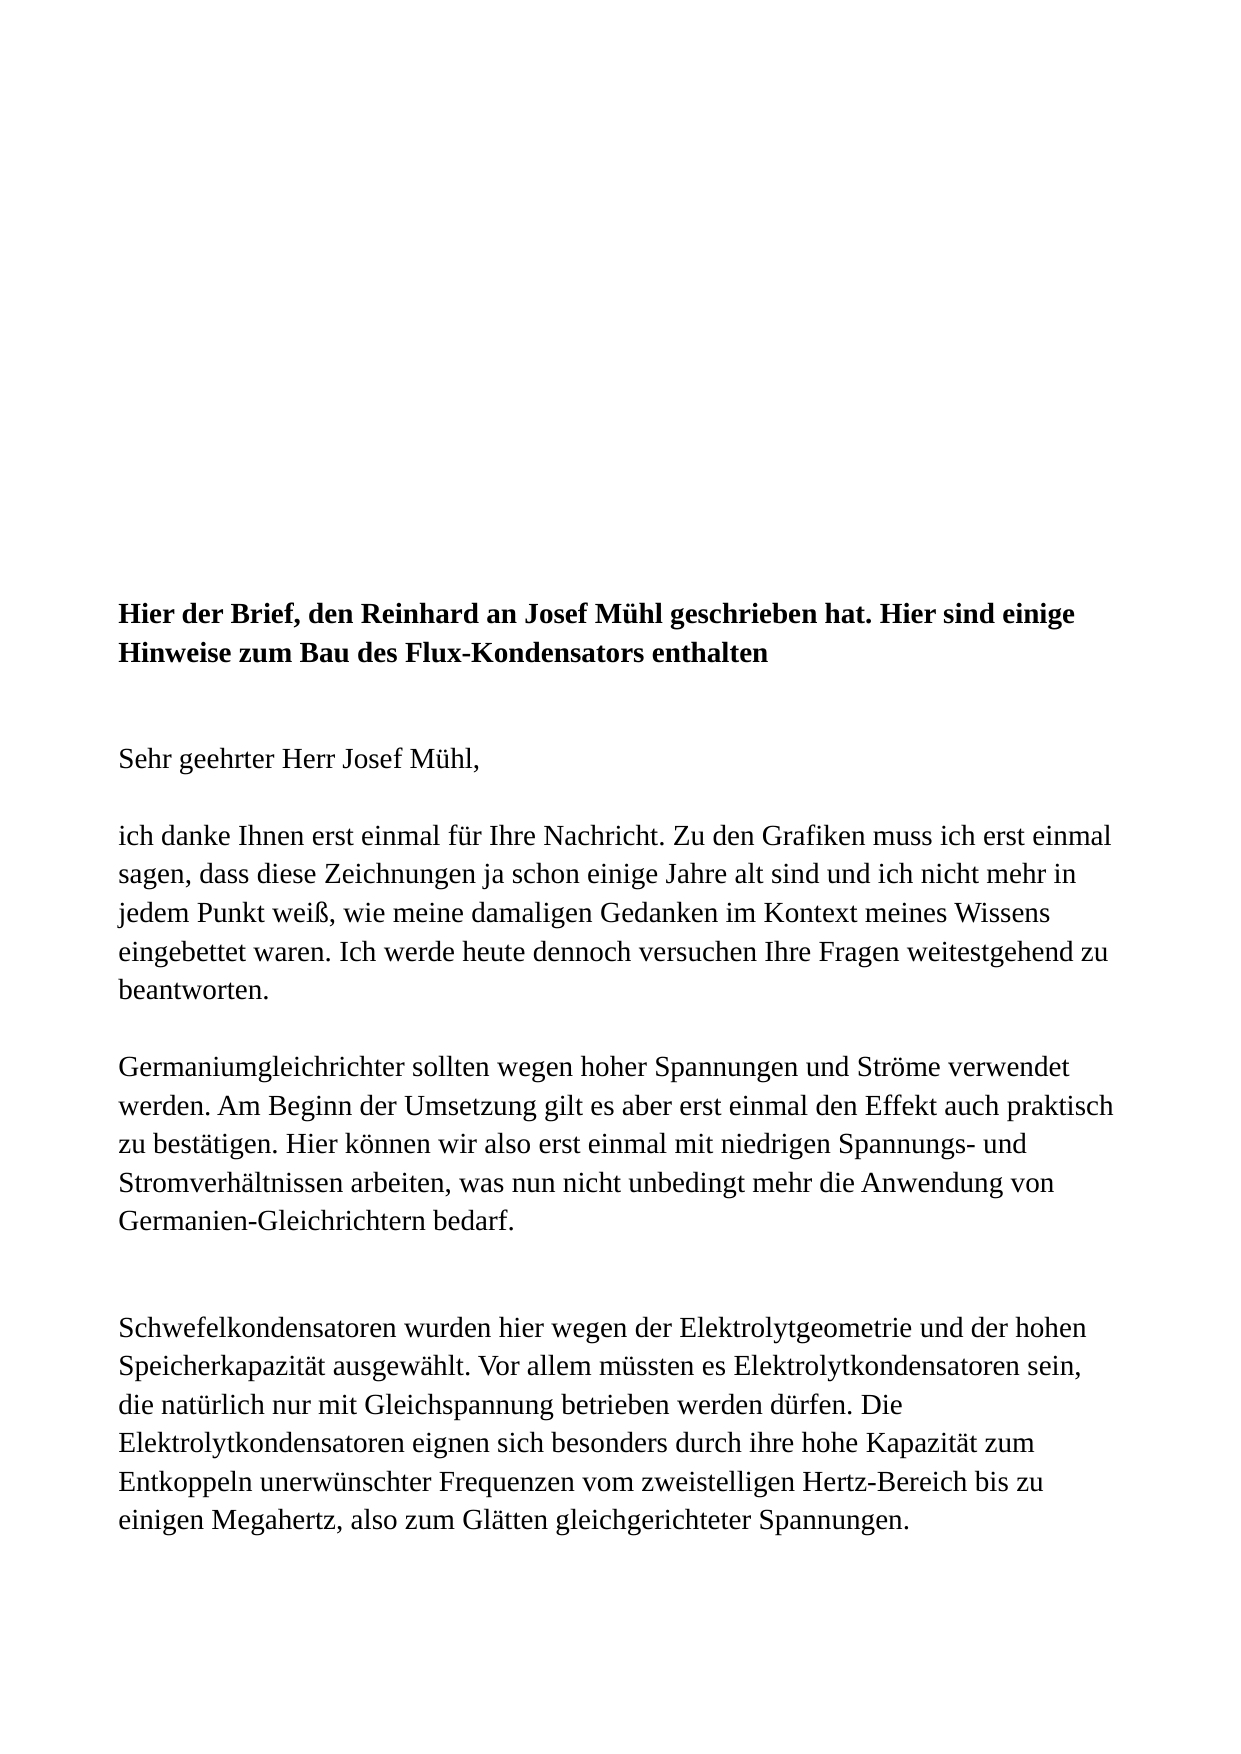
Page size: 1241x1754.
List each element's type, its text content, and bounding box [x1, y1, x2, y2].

text Sehr geehrter Herr Josef Mühl, ich danke Ihnen erst einmal für Ihre Nachricht. Zu den Grafiken muss ich erst einmal sagen, dass diese Zeichnungen ja schon einige Jahre alt sind und ich nicht mehr in jedem Punkt weiß, wie meine damaligen Gedanken im Kontext meines Wissens eingebettet waren. Ich werde heute dennoch versuchen Ihre Fragen weitestgehend zu beantworten. Germaniumgleichrichter sollten wegen hoher Spannungen und Ströme verwendet werden. Am Beginn der Umsetzung gilt es aber erst einmal den Effekt auch praktisch zu bestätigen. Hier können wir also erst einmal mit niedrigen Spannungs- und Stromverhältnissen arbeiten, was nun nicht unbedingt mehr die Anwendung von Germanien-Gleichrichtern bedarf. [118, 741, 1122, 1237]
text Schwefelkondensatoren wurden hier wegen der Elektrolytgeometrie und der hohen Speicherkapazität ausgewählt. Vor allem müssten es Elektrolytkondensatoren sein, die natürlich nur mit Gleichspannung betrieben werden dürfen. Die Elektrolytkondensatoren eignen sich besonders durch ihre hohe Kapazität zum Entkoppeln unerwünschter Frequenzen vom zweistelligen Hertz-Bereich bis zu einigen Megahertz, also zum Glätten gleichgerichteter Spannungen. [118, 1310, 1122, 1536]
text Hier der Brief, den Reinhard an Josef Mühl geschrieben hat. Hier sind einige Hinweise zum Bau des Flux-Kondensators enthalten [118, 596, 1122, 668]
